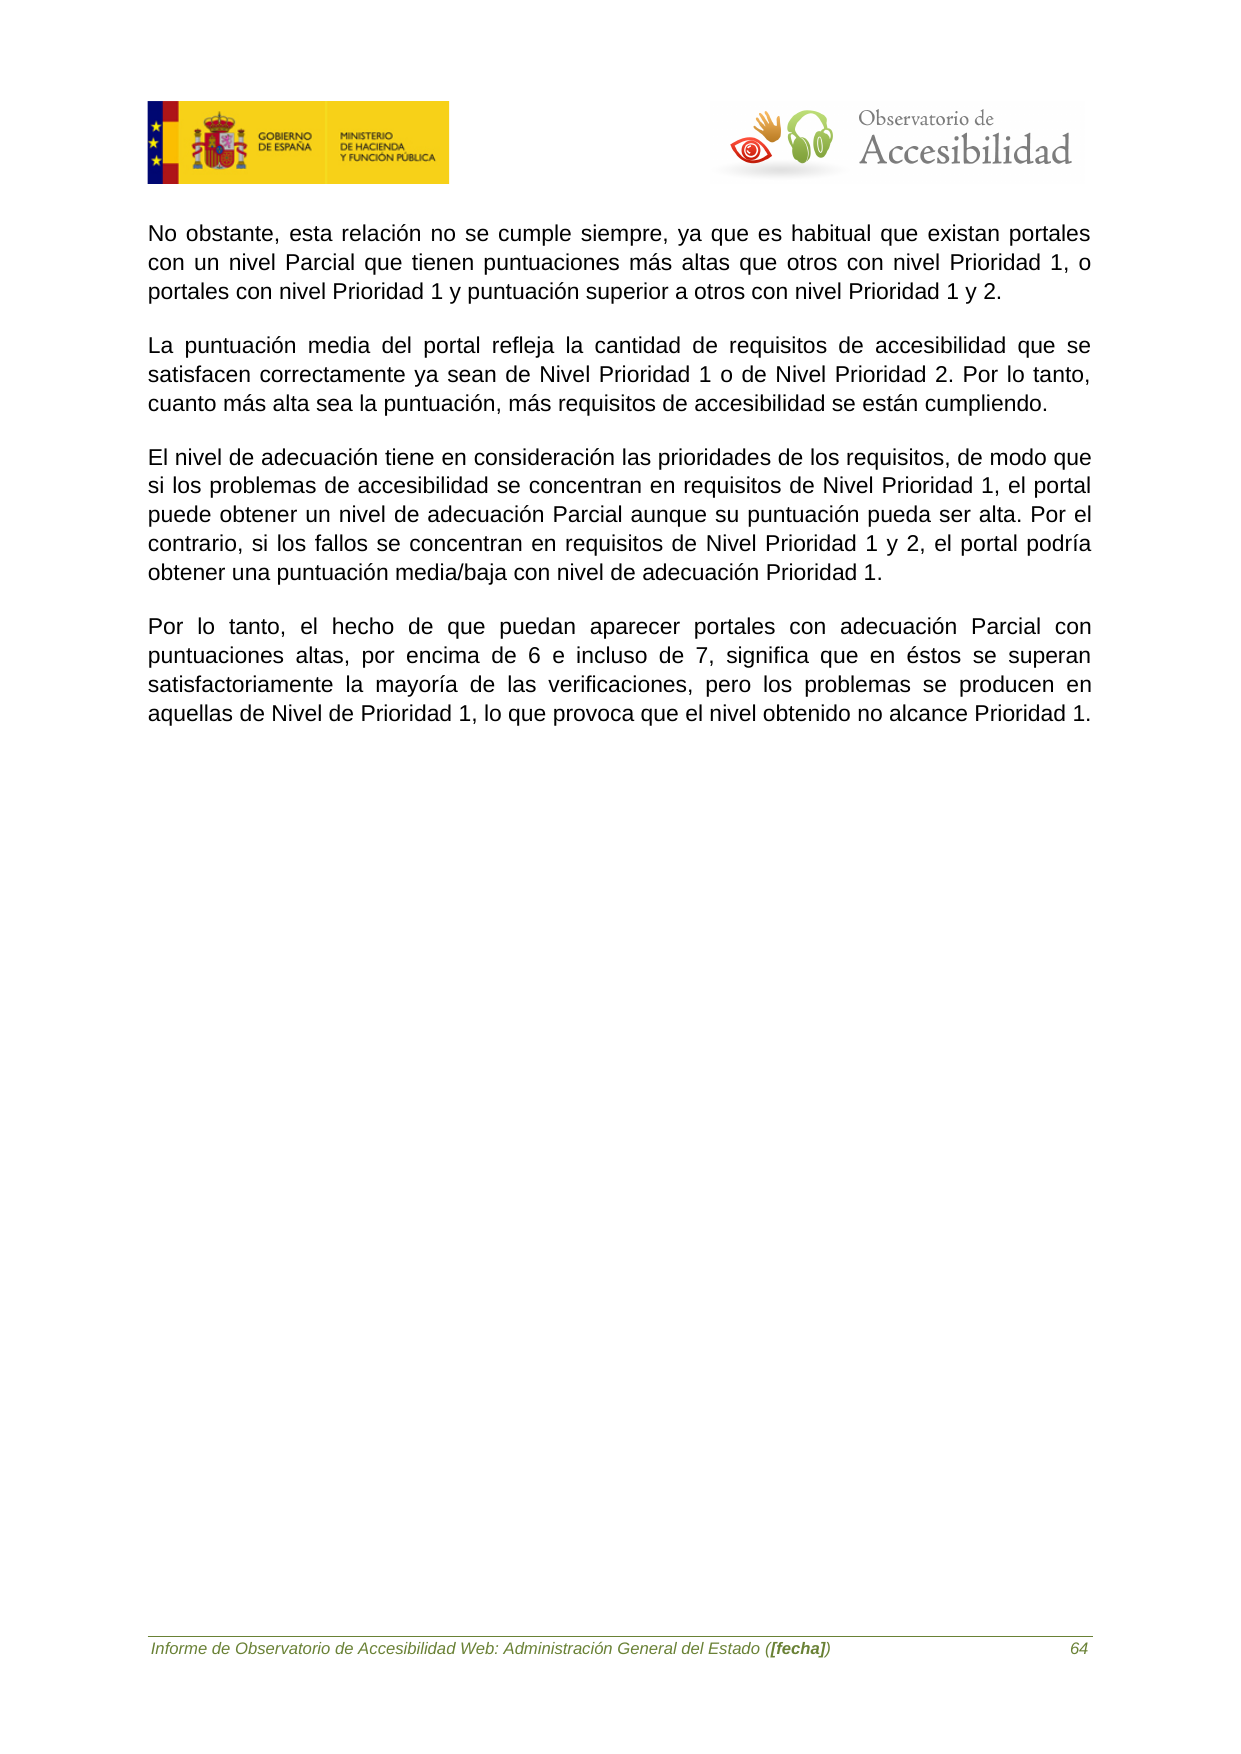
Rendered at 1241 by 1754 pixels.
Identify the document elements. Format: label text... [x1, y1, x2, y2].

text La puntuación media del portal refleja la cantidad de requisitos de accesibilidad que se satisfacen correctamente ya sean de Nivel Prioridad 1 o de Nivel Prioridad 2. Por lo tanto, cuanto más alta sea la puntuación, más requisitos de accesibilidad se están cumpliendo. [148, 332, 1092, 416]
text El nivel de adecuación tiene en consideración las prioridades de los requisitos, de modo que si los problemas de accesibilidad se concentran en requisitos de Nivel Prioridad 1, el portal puede obtener un nivel de adecuación Parcial aunque su puntuación pueda ser alta. Por el contrario, si los fallos se concentran en requisitos de Nivel Prioridad 1 y 2, el portal podría obtener una puntuación media/baja con nivel de adecuación Prioridad 1. [148, 443, 1092, 586]
picture [710, 101, 1086, 184]
text Por lo tanto, el hecho de que puedan aparecer portales con adecuación Parcial con puntuaciones altas, por encima de 6 e incluso de 7, significa que en éstos se superan satisfactoriamente la mayoría de las verificaciones, pero los problemas se producen en aquellas de Nivel de Prioridad 1, lo que provoca que el nivel obtenido no alcance Prioridad 1. [148, 613, 1092, 726]
text No obstante, esta relación no se cumple siempre, ya que es habitual que existan portales con un nivel Parcial que tienen puntuaciones más altas que otros con nivel Prioridad 1, o portales con nivel Prioridad 1 y puntuación superior a otros con nivel Prioridad 1 y 2. [148, 220, 1092, 304]
picture [147, 101, 450, 184]
